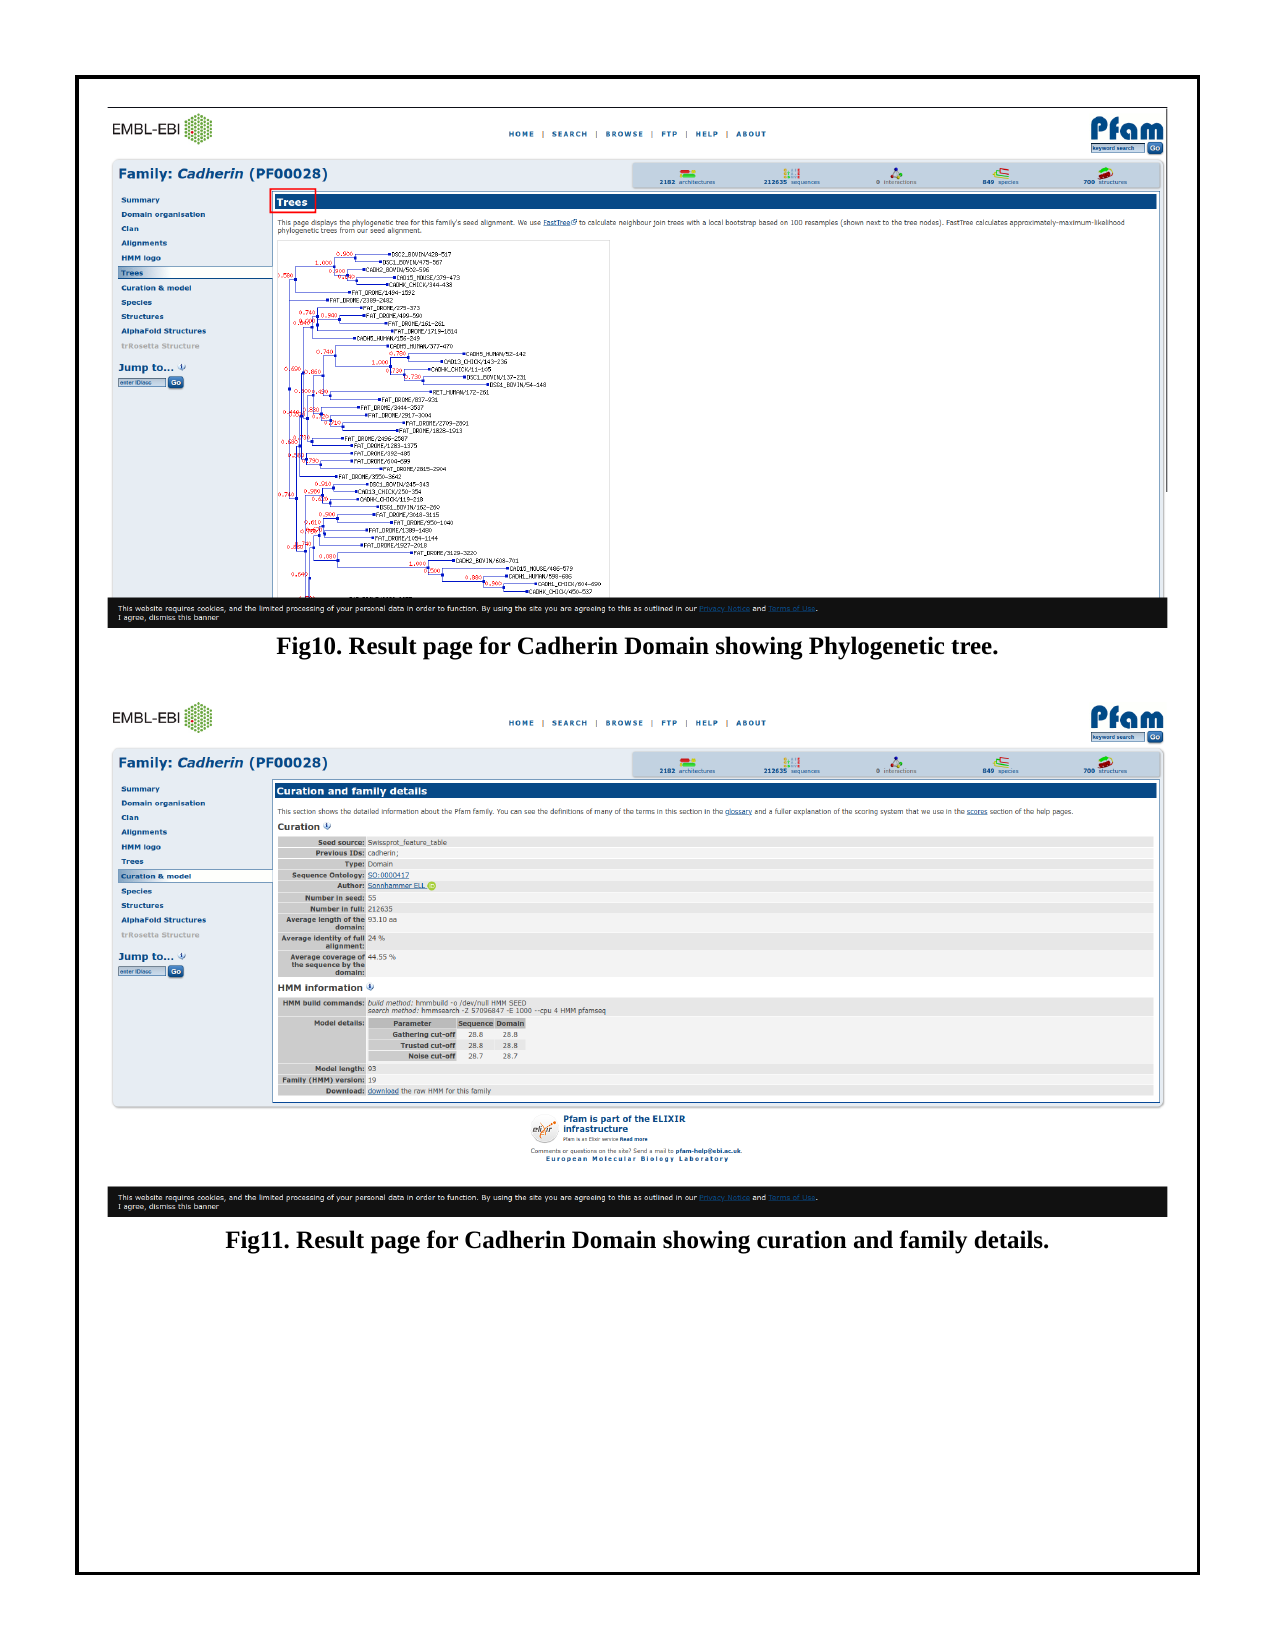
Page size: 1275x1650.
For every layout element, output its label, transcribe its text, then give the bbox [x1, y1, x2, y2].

text Fig11. Result page for Cadherin Domain showing curation and family details. [108, 1217, 1167, 1254]
text Fig10. Result page for Cadherin Domain showing Phylogenetic tree. [108, 628, 1167, 660]
picture [107, 697, 1168, 1217]
picture [107, 107, 1168, 628]
